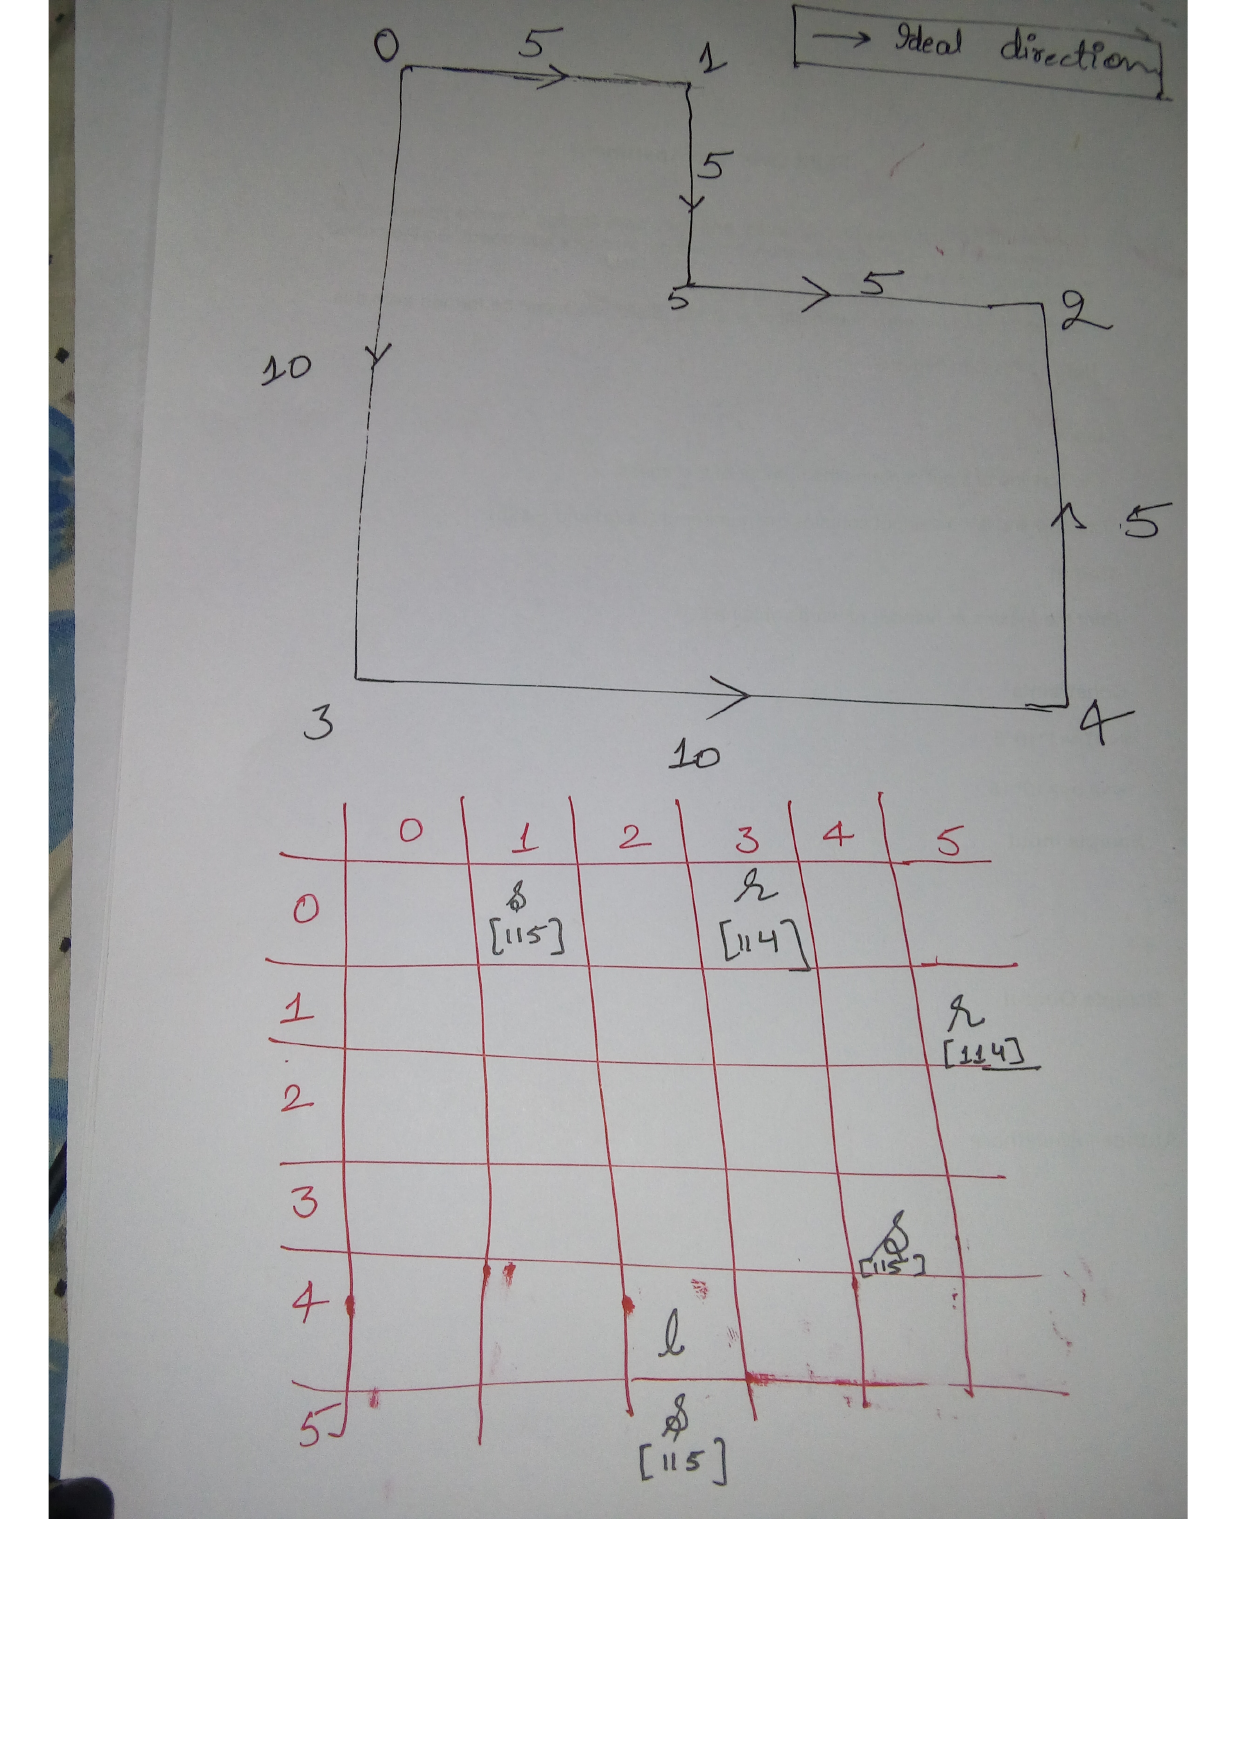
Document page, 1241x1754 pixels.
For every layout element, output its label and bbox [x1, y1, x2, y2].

picture [48, 0, 1188, 1519]
